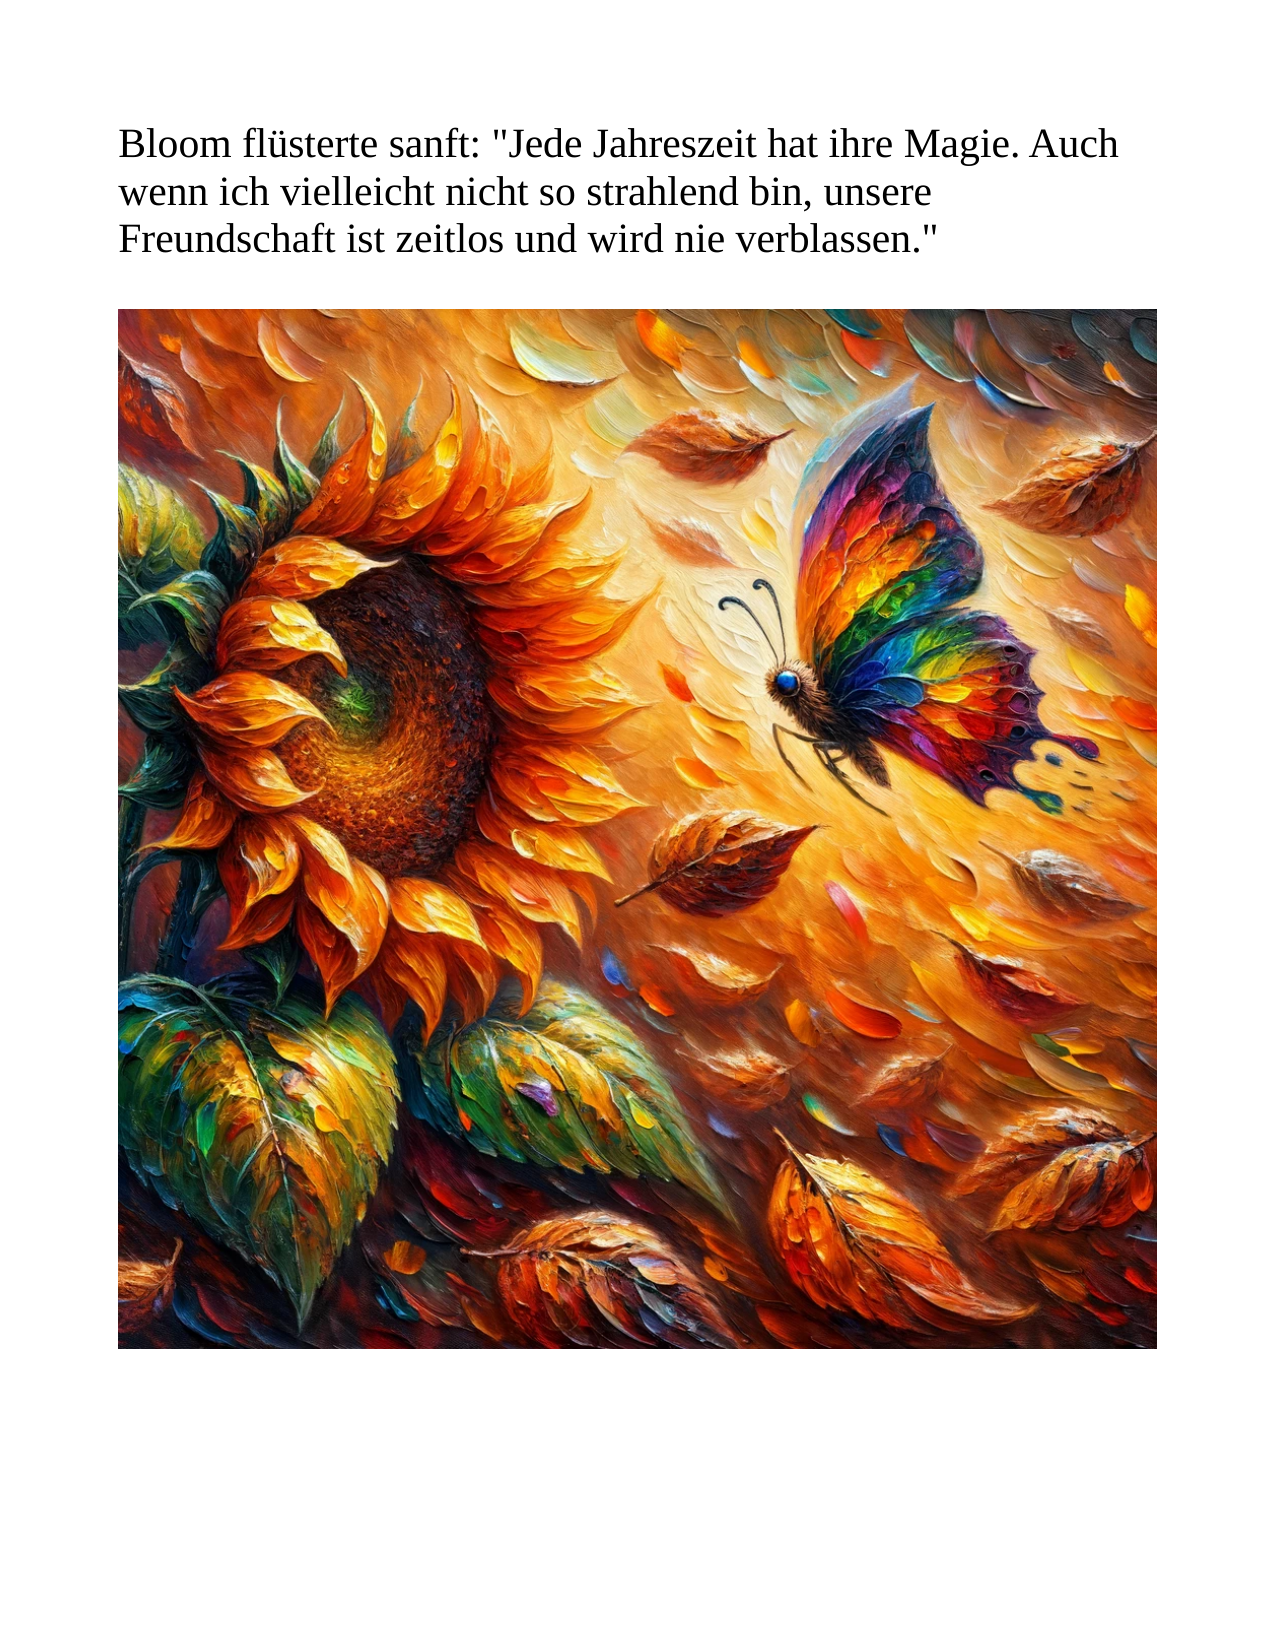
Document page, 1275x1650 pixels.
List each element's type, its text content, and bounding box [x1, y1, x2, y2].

picture [118, 309, 1157, 1349]
text Bloom flüsterte sanft: "Jede Jahreszeit hat ihre Magie. Auch wenn ich vielleicht nicht so strahlend bin, unsere Freundschaft ist zeitlos und wird nie verblassen." [118, 118, 1157, 262]
